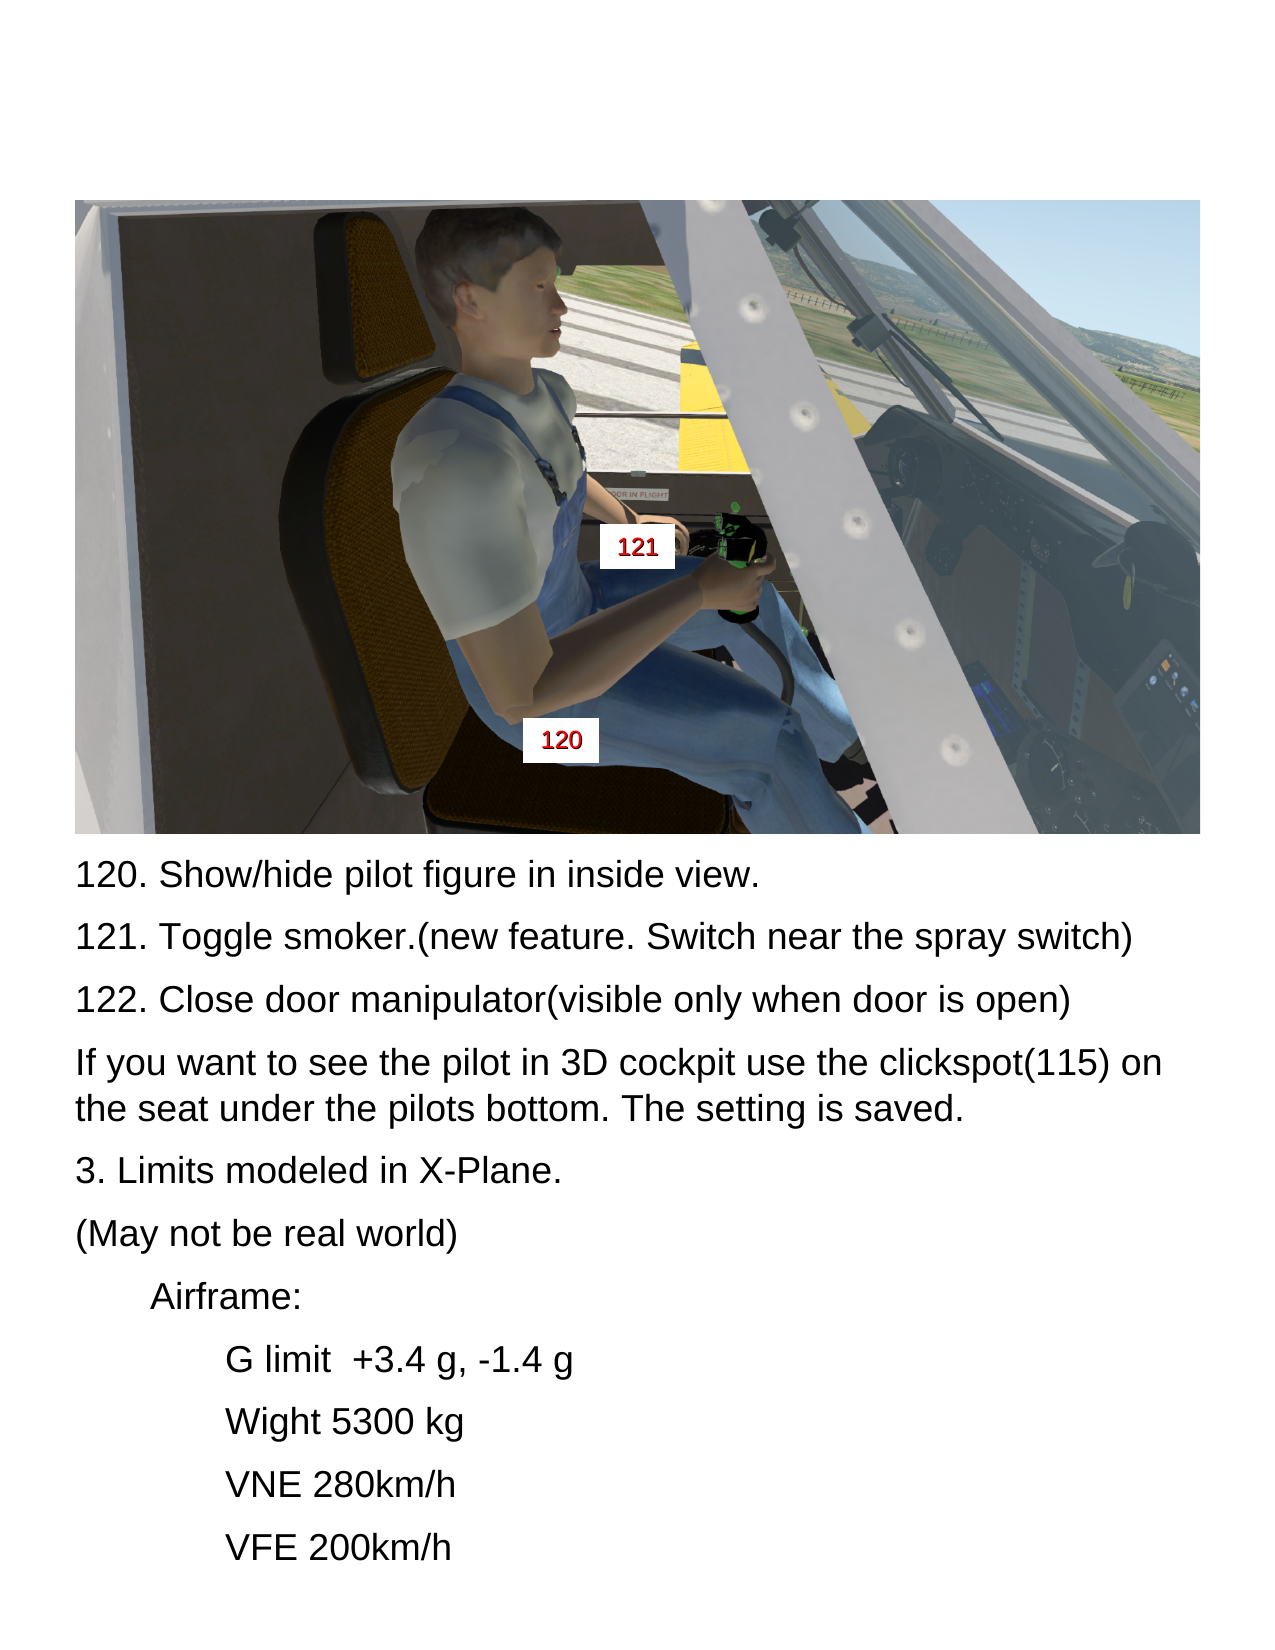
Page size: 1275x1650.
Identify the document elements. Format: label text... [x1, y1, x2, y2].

text 120 [538, 725, 584, 754]
text (May not be real world) [75, 1211, 1200, 1254]
text 122. Close door manipulator(visible only when door is open) [75, 977, 1200, 1020]
text 120. Show/hide pilot figure in inside view. [75, 852, 1200, 895]
text Airframe: [75, 1274, 1200, 1317]
text Wight 5300 kg [225, 1399, 1200, 1443]
text If you want to see the pilot in 3D cockpit use the clickspot(115) on the seat under the pilots bottom. The setting is saved. [75, 1040, 1200, 1129]
picture [75, 200, 1200, 834]
text 121 [615, 532, 660, 560]
text 3. Limits modeled in X-Plane. [75, 1149, 1200, 1192]
text VNE 280km/h [225, 1462, 1200, 1505]
text 121. Toggle smoker.(new feature. Switch near the spray switch) [75, 914, 1200, 958]
text VFE 200km/h [225, 1525, 1200, 1568]
text G limit +3.4 g, -1.4 g [225, 1337, 1200, 1380]
